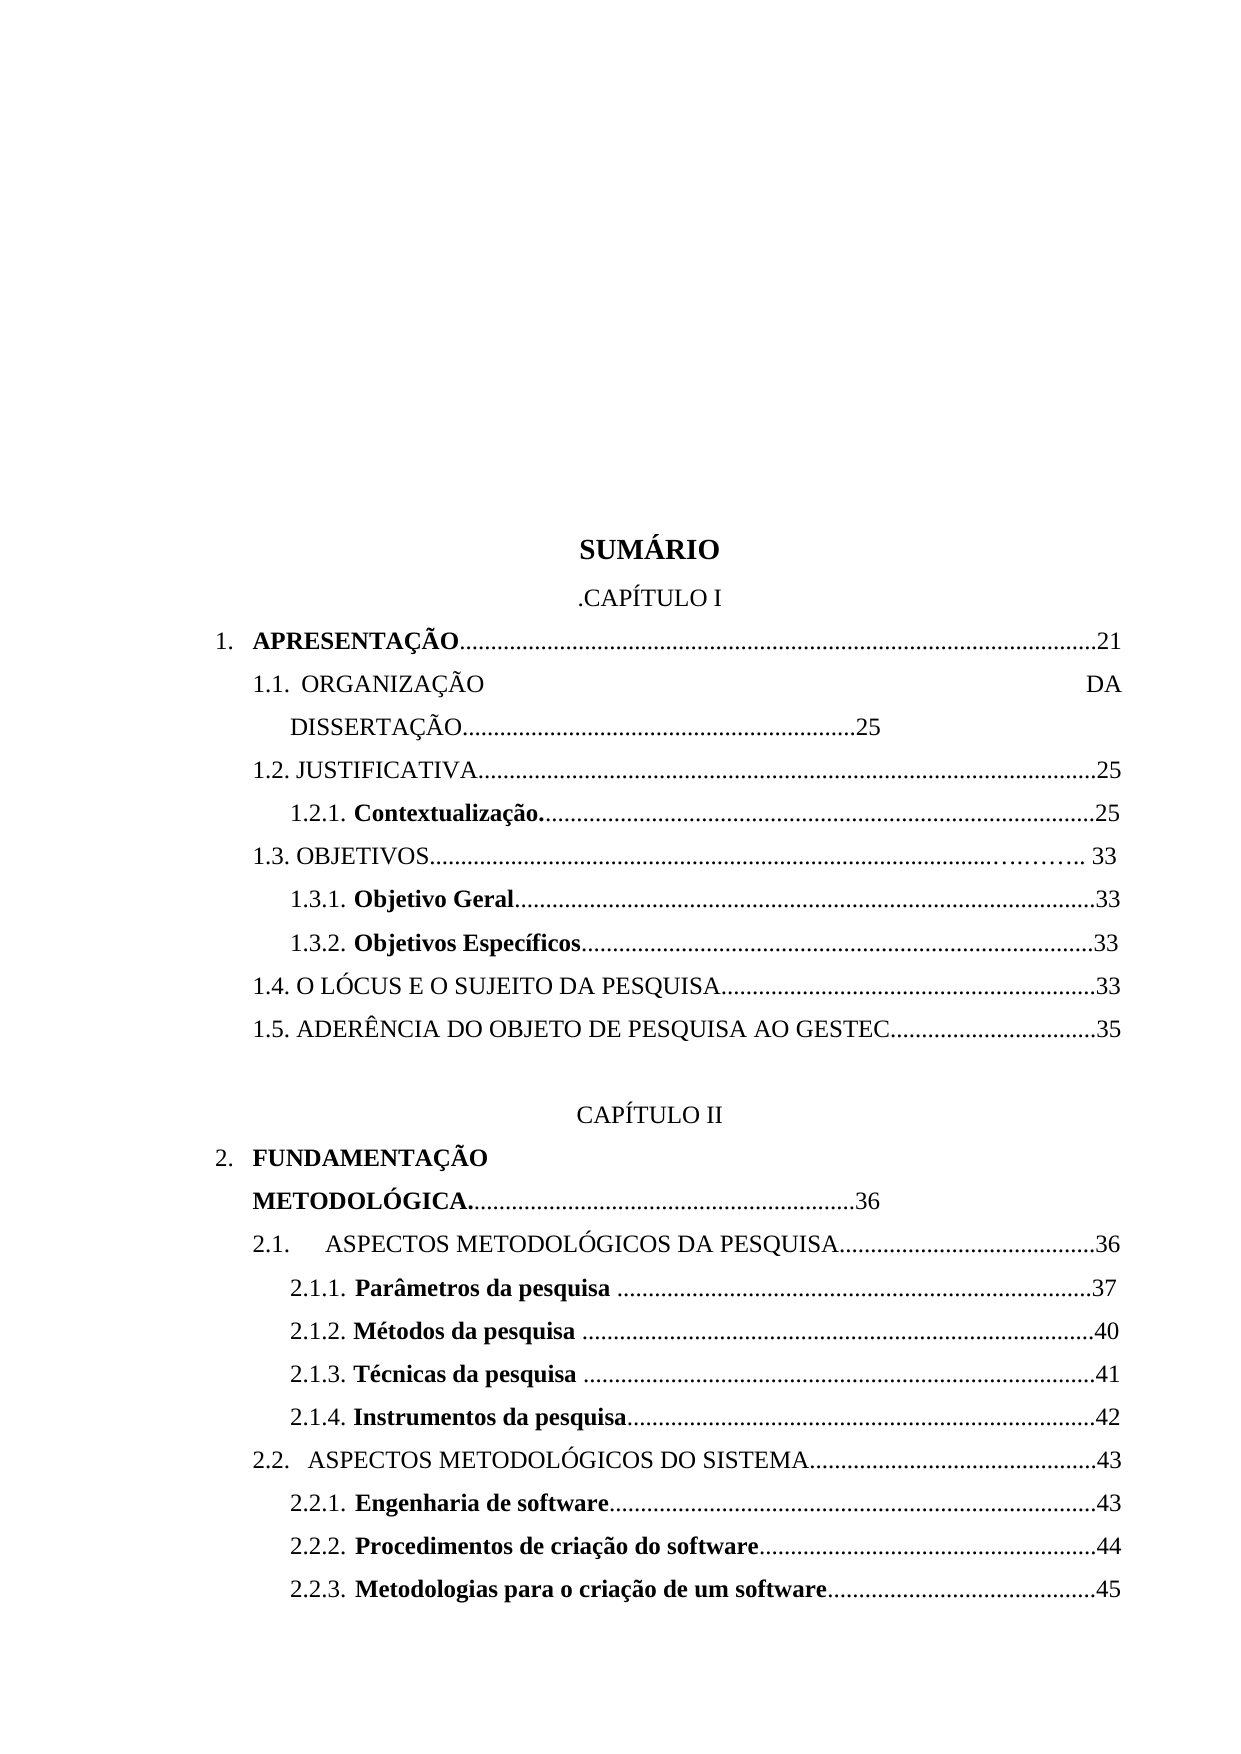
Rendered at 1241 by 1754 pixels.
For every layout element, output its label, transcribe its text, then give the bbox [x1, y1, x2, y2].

list Contextualização.........................................................................................25 [290, 798, 1122, 827]
list ORGANIZAÇÃO DA DISSERTAÇÃO...............................................................25 [252, 669, 1122, 741]
text CAPÍTULO II [177, 1100, 1122, 1129]
list FUNDAMENTAÇÃO METODOLÓGICA..............................................................36 [215, 1143, 1122, 1215]
text SUMÁRIO [177, 532, 1122, 566]
list OBJETIVOS..........................................................................................….…….. 33 [252, 841, 1122, 870]
list Objetivos Específicos..................................................................................33 [290, 928, 1122, 956]
list Métodos da pesquisa ..................................................................................40 [290, 1316, 1122, 1344]
list ADERÊNCIA DO OBJETO DE PESQUISA AO GESTEC.................................35 [252, 1014, 1122, 1043]
list APRESENTAÇÃO......................................................................................................21 [215, 626, 1122, 654]
list Parâmetros da pesquisa ............................................................................37 [290, 1273, 1122, 1301]
list Procedimentos de criação do software......................................................44 [290, 1531, 1122, 1560]
list Técnicas da pesquisa ..................................................................................41 [290, 1359, 1122, 1388]
text .CAPÍTULO I [177, 583, 1122, 611]
list Instrumentos da pesquisa...........................................................................42 [290, 1402, 1122, 1431]
list ASPECTOS METODOLÓGICOS DA PESQUISA.........................................36 [252, 1229, 1122, 1258]
list ASPECTOS METODOLÓGICOS DO SISTEMA..............................................43 [252, 1445, 1122, 1474]
list Metodologias para o criação de um software...........................................45 [290, 1574, 1122, 1603]
list JUSTIFICATIVA...................................................................................................25 [252, 755, 1122, 784]
list Objetivo Geral.............................................................................................33 [290, 884, 1122, 913]
list O LÓCUS E O SUJEITO DA PESQUISA............................................................33 [252, 971, 1122, 999]
list Engenharia de software..............................................................................43 [290, 1488, 1122, 1517]
